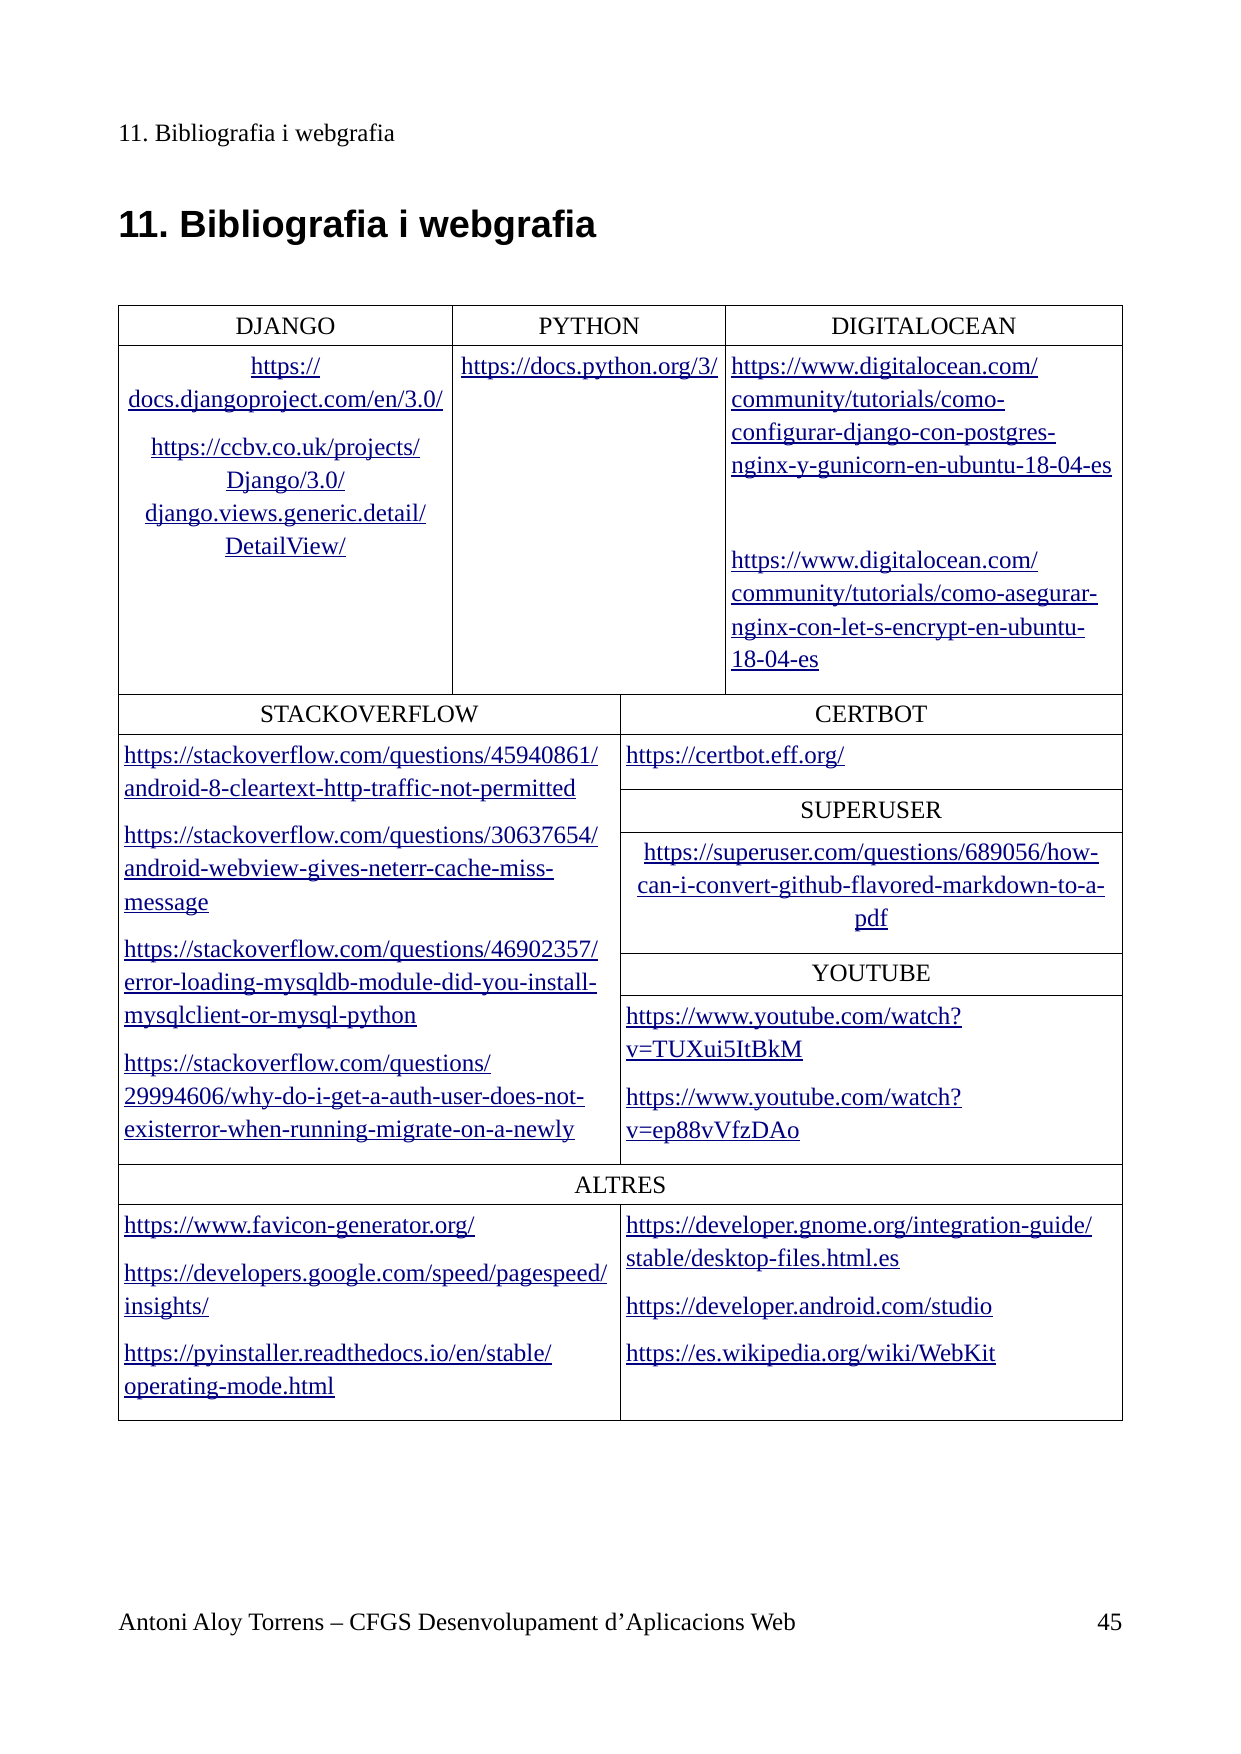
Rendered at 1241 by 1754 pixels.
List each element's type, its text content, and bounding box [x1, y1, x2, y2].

table_cell https://www.youtube.com/watch?v=TUXui5ItBkM https://www.youtube.com/watch?v=ep88vVfzDAo [621, 996, 1122, 1164]
subtitle 11. Bibliografia i webgrafia [118, 201, 1122, 245]
table_cell SUPERUSER [621, 790, 1122, 832]
table_cell https://www.favicon-generator.org/ https://developers.google.com/speed/pagespeed/insights/ https://pyinstaller.readthedocs.io/en/stable/operating-mode.html [119, 1205, 620, 1420]
table_cell https://superuser.com/questions/689056/how-can-i-convert-github-flavored-markdown-to-a-pdf [621, 833, 1122, 953]
table_header PYTHON [453, 306, 725, 345]
table_cell https://certbot.eff.org/ [621, 735, 1122, 789]
table_header DJANGO [119, 306, 452, 345]
table_cell https://docs.djangoproject.com/en/3.0/ https://ccbv.co.uk/projects/Django/3.0/django.views.generic.detail/DetailView/ [119, 346, 452, 694]
table_header STACKOVERFLOW [119, 695, 620, 734]
table_cell https://stackoverflow.com/questions/45940861/android-8-cleartext-http-traffic-not-permitted https://stackoverflow.com/questions/30637654/android-webview-gives-neterr-cache-miss-message https://stackoverflow.com/questions/46902357/error-loading-mysqldb-module-did-you-install-mysqlclient-or-mysql-python https://stackoverflow.com/questions/29994606/why-do-i-get-a-auth-user-does-not-existerror-when-running-migrate-on-a-newly [119, 735, 620, 1164]
table_cell https://www.digitalocean.com/community/tutorials/como-configurar-django-con-postgres-nginx-y-gunicorn-en-ubuntu-18-04-es https://www.digitalocean.com/community/tutorials/como-asegurar-nginx-con-let-s-encrypt-en-ubuntu-18-04-es [726, 346, 1122, 694]
table_header ALTRES [119, 1165, 1122, 1204]
table_header DIGITALOCEAN [726, 306, 1122, 345]
table_cell https://docs.python.org/3/ [453, 346, 725, 694]
table_cell YOUTUBE [621, 954, 1122, 995]
table_header CERTBOT [621, 695, 1122, 734]
table_cell https://developer.gnome.org/integration-guide/stable/desktop-files.html.es https://developer.android.com/studio https://es.wikipedia.org/wiki/WebKit [621, 1205, 1122, 1420]
